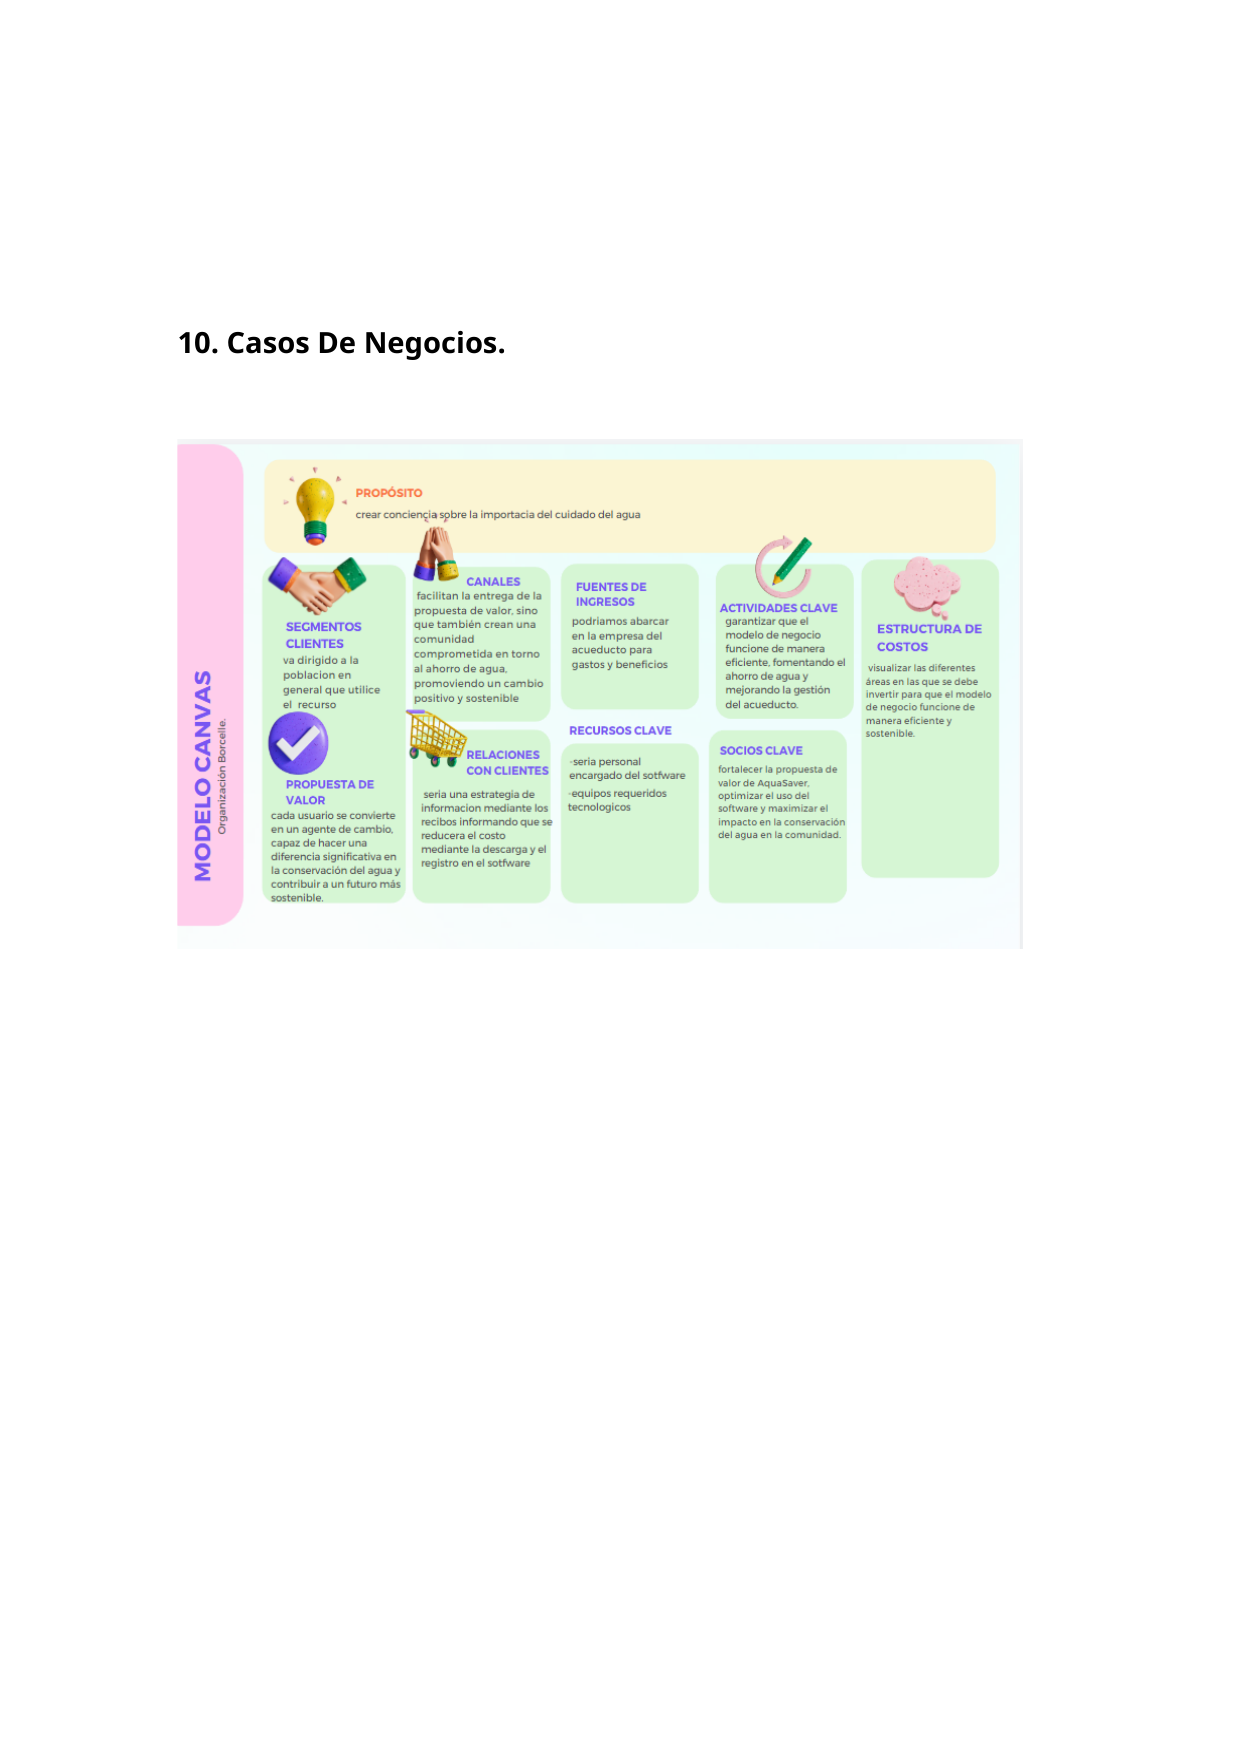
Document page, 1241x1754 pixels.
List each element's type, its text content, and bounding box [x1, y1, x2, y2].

text 10. Casos De Negocios. [177, 323, 1063, 362]
